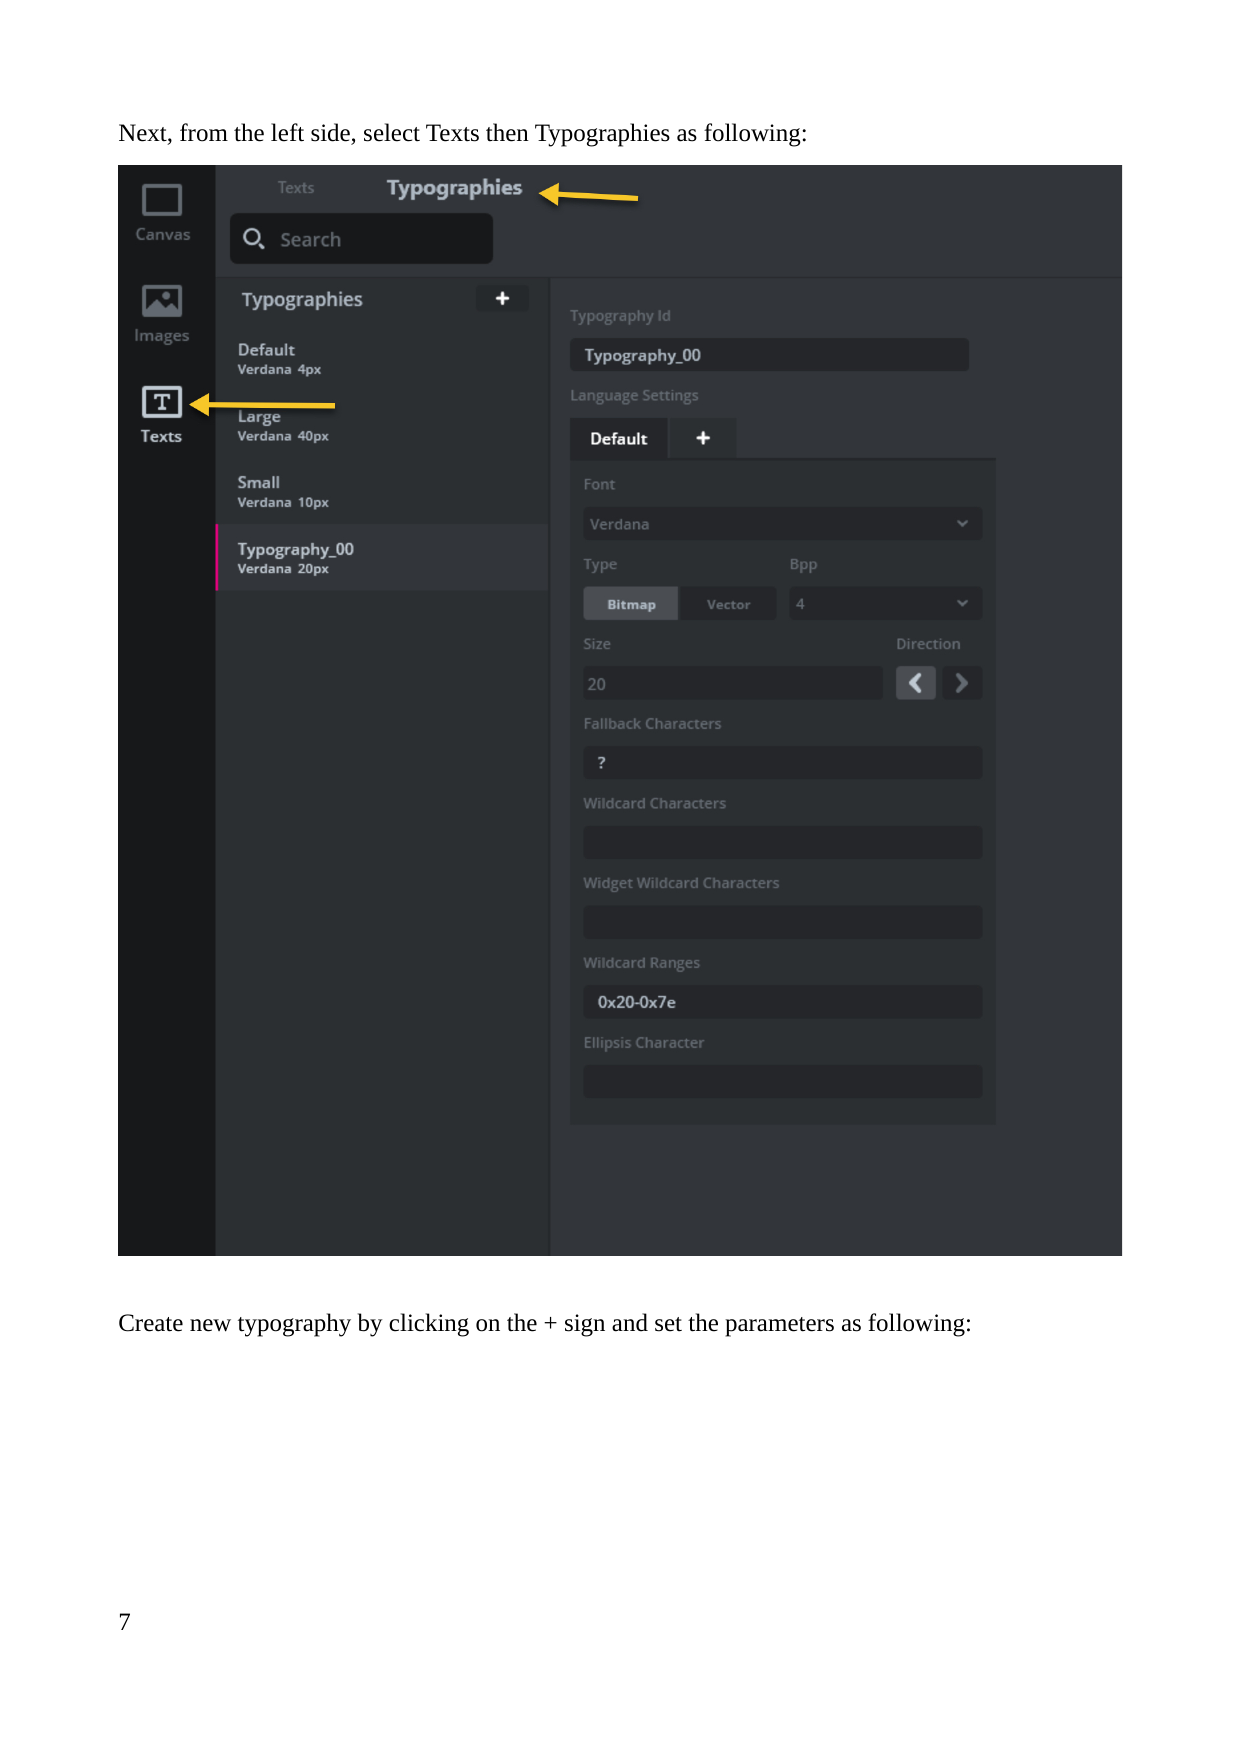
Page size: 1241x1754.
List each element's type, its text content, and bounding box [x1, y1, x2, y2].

picture [118, 165, 1123, 1256]
text Next, from the left side, select Texts then Typographies as following: [118, 118, 1122, 147]
text Create new typography by clicking on the + sign and set the parameters as following: [118, 1308, 1122, 1337]
